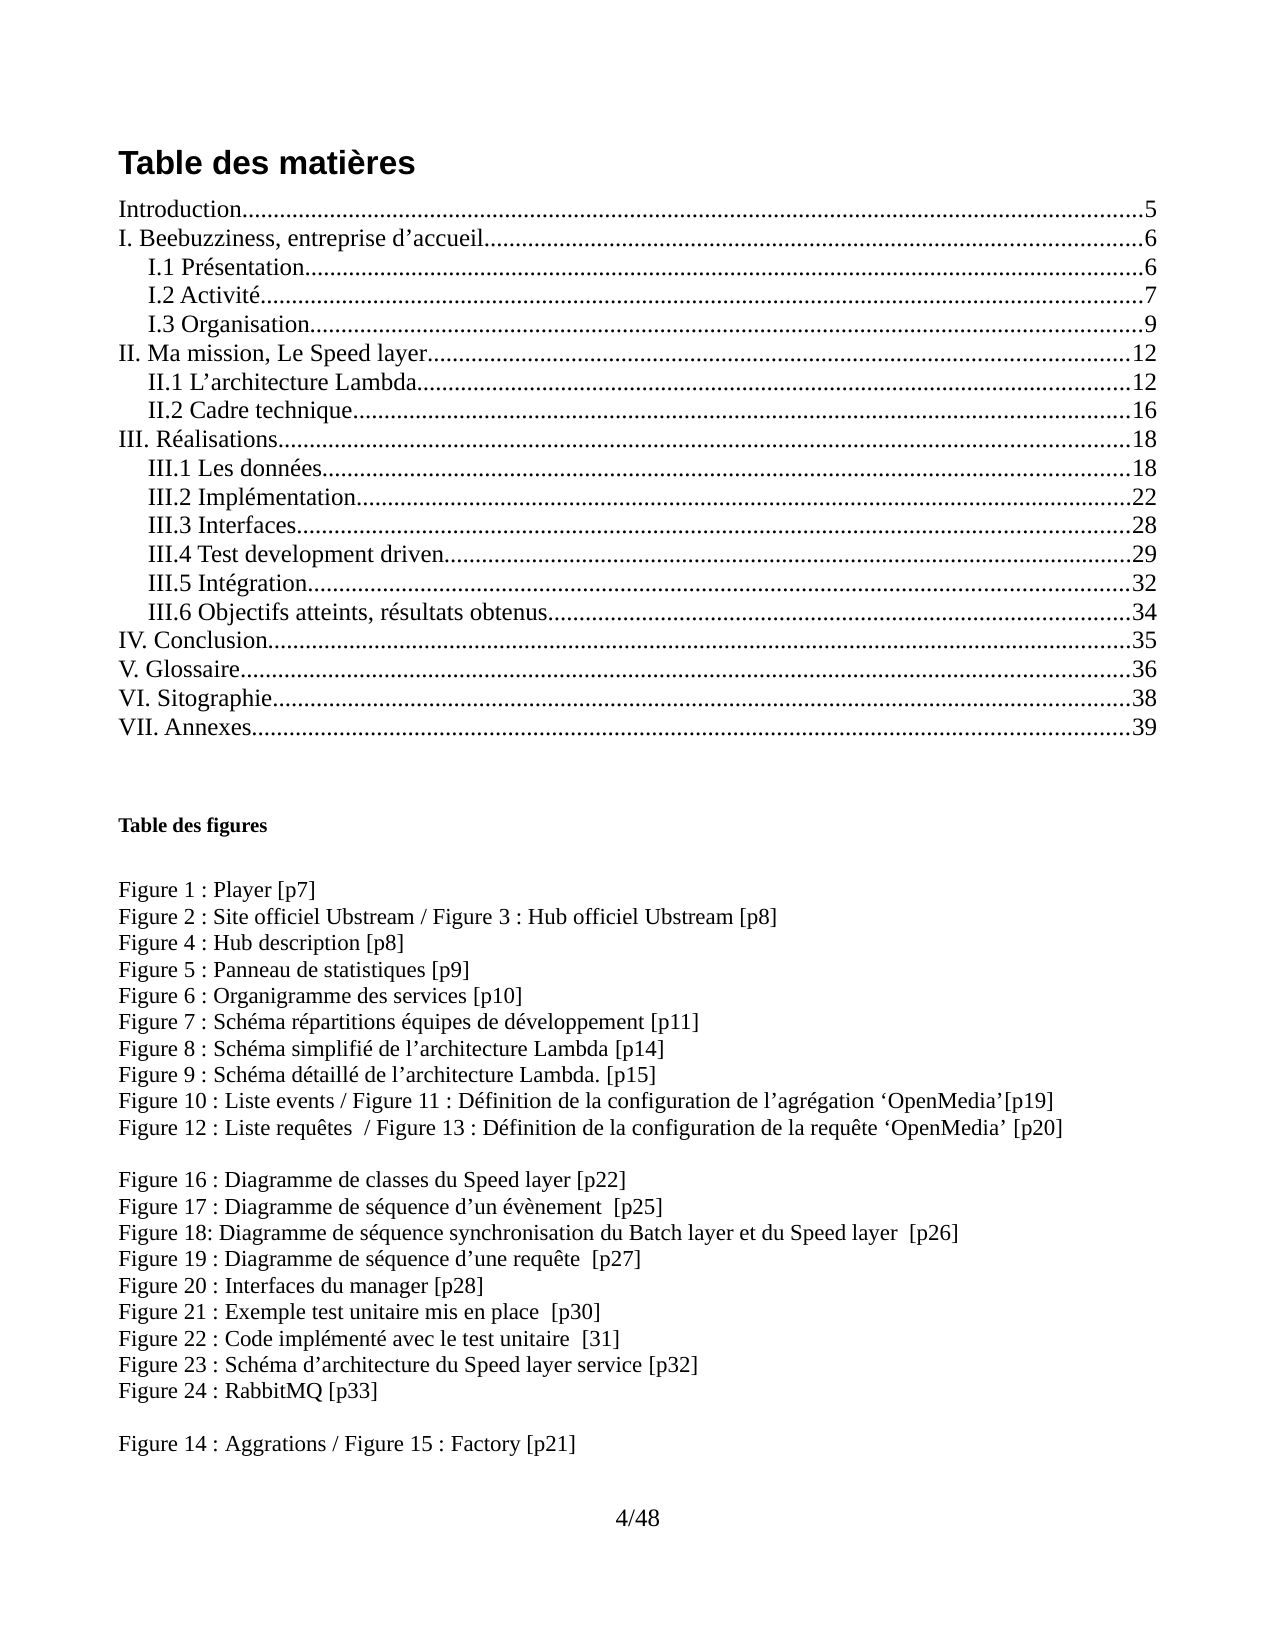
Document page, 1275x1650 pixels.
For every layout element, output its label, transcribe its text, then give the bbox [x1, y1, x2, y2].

text Figure 4 : Hub description [p8] [118, 929, 1157, 956]
text Figure 21 : Exemple test unitaire mis en place [p30] [118, 1298, 1157, 1324]
text III.5 Intégration 32 [148, 568, 1157, 597]
text VI. Sitographie 38 [118, 683, 1157, 712]
text I.2 Activité 7 [148, 280, 1157, 309]
text Figure 7 : Schéma répartitions équipes de développement [p11] [118, 1008, 1157, 1035]
text Figure 17 : Diagramme de séquence d’un évènement [p25] [118, 1193, 1157, 1219]
text I. Beebuzziness, entreprise d’accueil 6 [118, 223, 1157, 252]
text Figure 20 : Interfaces du manager [p28] [118, 1272, 1157, 1298]
text V. Glossaire 36 [118, 654, 1157, 683]
text III.2 Implémentation 22 [148, 482, 1157, 510]
text III.4 Test development driven 29 [148, 539, 1157, 568]
subtitle Table des figures [118, 812, 1157, 837]
text Figure 12 : Liste requêtes / Figure 13 : Définition de la configuration de la requête ‘OpenMedia’ [p20] [118, 1114, 1157, 1140]
text Figure 24 : RabbitMQ [p33] [118, 1377, 1157, 1404]
text Figure 8 : Schéma simplifié de l’architecture Lambda [p14] [118, 1035, 1157, 1061]
text Figure 18: Diagramme de séquence synchronisation du Batch layer et du Speed layer [p26] [118, 1219, 1157, 1246]
text Figure 23 : Schéma d’architecture du Speed layer service [p32] [118, 1351, 1157, 1377]
text Figure 9 : Schéma détaillé de l’architecture Lambda. [p15] [118, 1061, 1157, 1087]
text III. Réalisations 18 [118, 424, 1157, 453]
text III.1 Les données 18 [148, 453, 1157, 482]
text Figure 1 : Player [p7] [118, 877, 1157, 903]
text IV. Conclusion 35 [118, 625, 1157, 654]
text Figure 10 : Liste events / Figure 11 : Définition de la configuration de l’agrégation ‘OpenMedia’[p19] [118, 1087, 1157, 1114]
subtitle Table des matières [118, 143, 1157, 182]
text VII. Annexes 39 [118, 712, 1157, 740]
text II.1 L’architecture Lambda 12 [148, 367, 1157, 395]
text I.1 Présentation 6 [148, 252, 1157, 280]
text Figure 19 : Diagramme de séquence d’une requête [p27] [118, 1246, 1157, 1272]
text Introduction 5 [118, 194, 1157, 223]
text Figure 22 : Code implémenté avec le test unitaire [31] [118, 1324, 1157, 1351]
text III.3 Interfaces 28 [148, 510, 1157, 539]
text I.3 Organisation 9 [148, 309, 1157, 338]
text II.2 Cadre technique 16 [148, 395, 1157, 424]
text Figure 6 : Organigramme des services [p10] [118, 982, 1157, 1008]
text Figure 14 : Aggrations / Figure 15 : Factory [p21] [118, 1430, 1157, 1456]
text III.6 Objectifs atteints, résultats obtenus 34 [148, 597, 1157, 625]
text Figure 2 : Site officiel Ubstream / Figure 3 : Hub officiel Ubstream [p8] [118, 903, 1157, 929]
text II. Ma mission, Le Speed layer 12 [118, 338, 1157, 367]
text Figure 16 : Diagramme de classes du Speed layer [p22] [118, 1166, 1157, 1193]
text Figure 5 : Panneau de statistiques [p9] [118, 956, 1157, 982]
